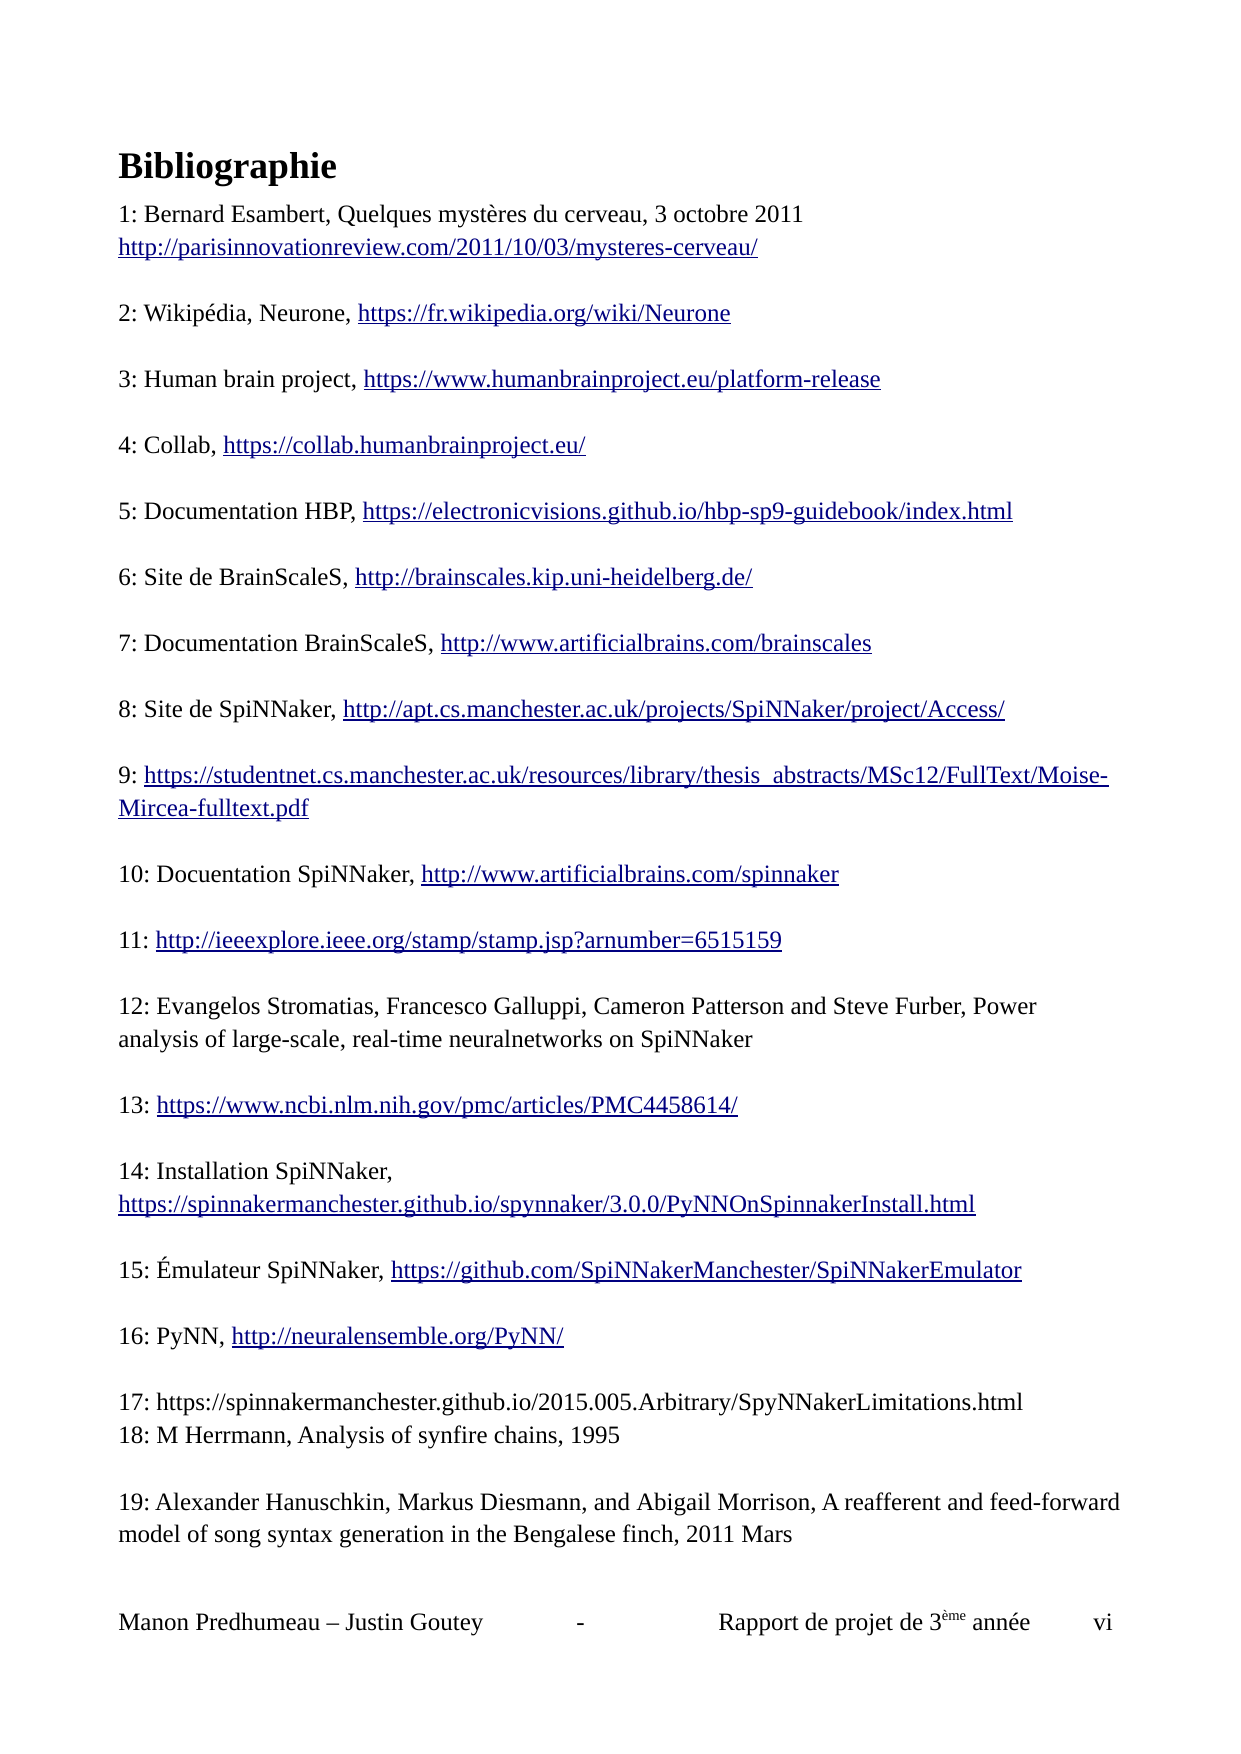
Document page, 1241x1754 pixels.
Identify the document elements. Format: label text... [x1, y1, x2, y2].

text 7: Documentation BrainScaleS, http://www.artificialbrains.com/brainscales [118, 628, 1122, 657]
text 12: Evangelos Stromatias, Francesco Galluppi, Cameron Patterson and Steve Furber, Power analysis of large-scale, real-time neuralnetworks on SpiNNaker [118, 991, 1122, 1053]
subtitle Bibliographie [118, 143, 1122, 186]
text 8: Site de SpiNNaker, http://apt.cs.manchester.ac.uk/projects/SpiNNaker/project/Access/ [118, 694, 1122, 723]
text 15: Émulateur SpiNNaker, https://github.com/SpiNNakerManchester/SpiNNakerEmulator [118, 1255, 1122, 1284]
text 13: https://www.ncbi.nlm.nih.gov/pmc/articles/PMC4458614/ [118, 1090, 1122, 1119]
text 1: Bernard Esambert, Quelques mystères du cerveau, 3 octobre 2011 http://parisinnovationreview.com/2011/10/03/mysteres-cerveau/ [118, 199, 1122, 261]
text 2: Wikipédia, Neurone, https://fr.wikipedia.org/wiki/Neurone [118, 298, 1122, 327]
text 4: Collab, https://collab.humanbrainproject.eu/ [118, 430, 1122, 459]
text 11: http://ieeexplore.ieee.org/stamp/stamp.jsp?arnumber=6515159 [118, 925, 1122, 954]
text 9: https://studentnet.cs.manchester.ac.uk/resources/library/thesis_abstracts/MSc12/FullText/Moise-Mircea-fulltext.pdf [118, 760, 1122, 822]
text 14: Installation SpiNNaker, https://spinnakermanchester.github.io/spynnaker/3.0.0/PyNNOnSpinnakerInstall.html [118, 1156, 1122, 1218]
text 6: Site de BrainScaleS, http://brainscales.kip.uni-heidelberg.de/ [118, 562, 1122, 591]
text 16: PyNN, http://neuralensemble.org/PyNN/ [118, 1321, 1122, 1350]
text 10: Docuentation SpiNNaker, http://www.artificialbrains.com/spinnaker [118, 859, 1122, 888]
text 17: https://spinnakermanchester.github.io/2015.005.Arbitrary/SpyNNakerLimitations.html [118, 1387, 1122, 1416]
text 5: Documentation HBP, https://electronicvisions.github.io/hbp-sp9-guidebook/index.html [118, 496, 1122, 525]
text 18: M Herrmann, Analysis of synfire chains, 1995 [118, 1421, 1122, 1449]
text 19: Alexander Hanuschkin, Markus Diesmann, and Abigail Morrison, A reafferent and feed-forward model of song syntax generation in the Bengalese finch, 2011 Mars [118, 1487, 1122, 1548]
text 3: Human brain project, https://www.humanbrainproject.eu/platform-release [118, 364, 1122, 393]
